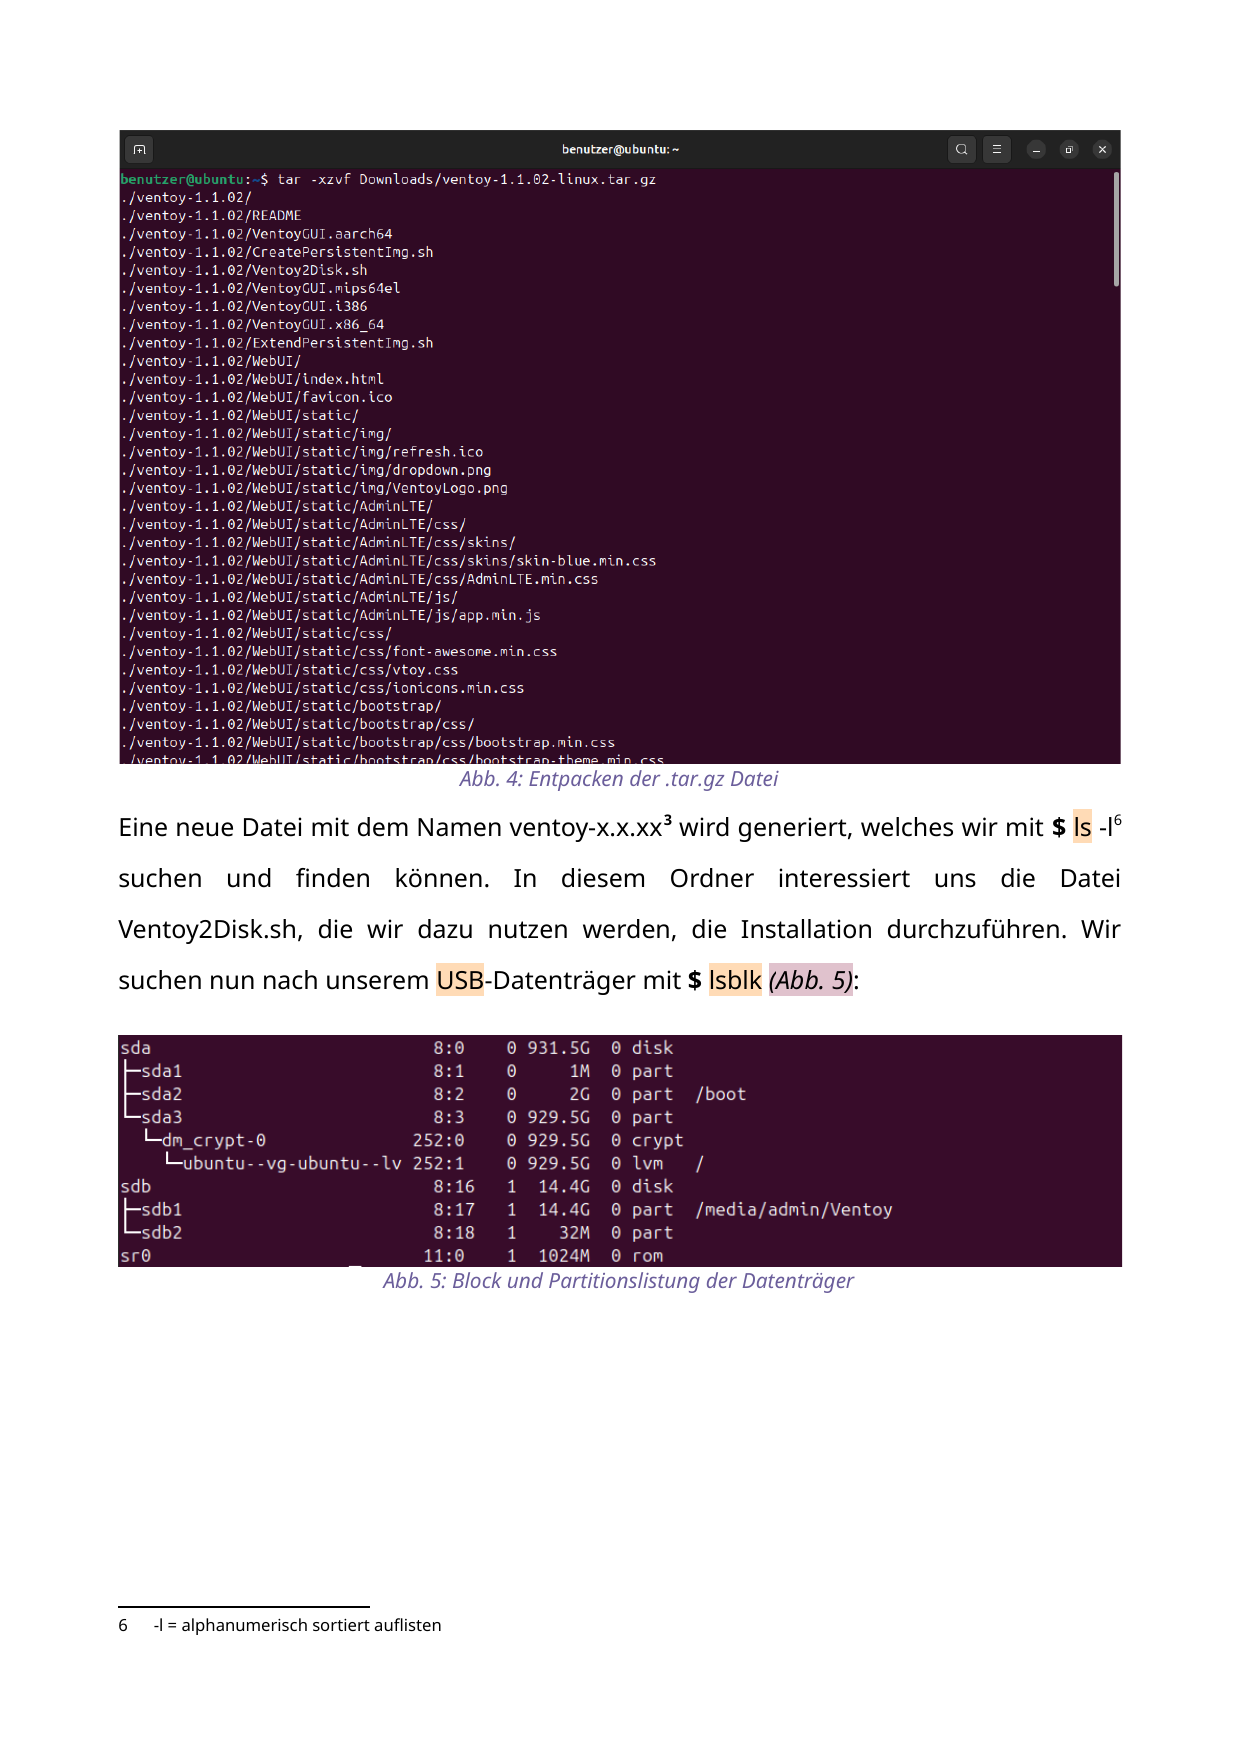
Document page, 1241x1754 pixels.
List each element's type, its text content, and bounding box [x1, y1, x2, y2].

text Abb. 4: Entpacken der .tar.gz Datei [119, 764, 1121, 792]
picture [118, 1035, 1123, 1267]
picture [119, 130, 1121, 764]
text -l = alphanumerisch sortiert auflisten [118, 1613, 1122, 1636]
text Eine neue Datei mit dem Namen ventoy-x.x.xx3 wird generiert, welches wir mit $ ls -l suchen und finden können. In diesem Ordner interessiert uns die Datei Ventoy2Disk.sh, die wir dazu nutzen werden, die Installation durchzuführen. Wir suchen nun nach unserem USB-Datenträger mit $ lsblk (Abb. 5): [118, 118, 1122, 996]
text Abb. 5: Block und Partitionslistung der Datenträger [118, 1267, 1122, 1295]
